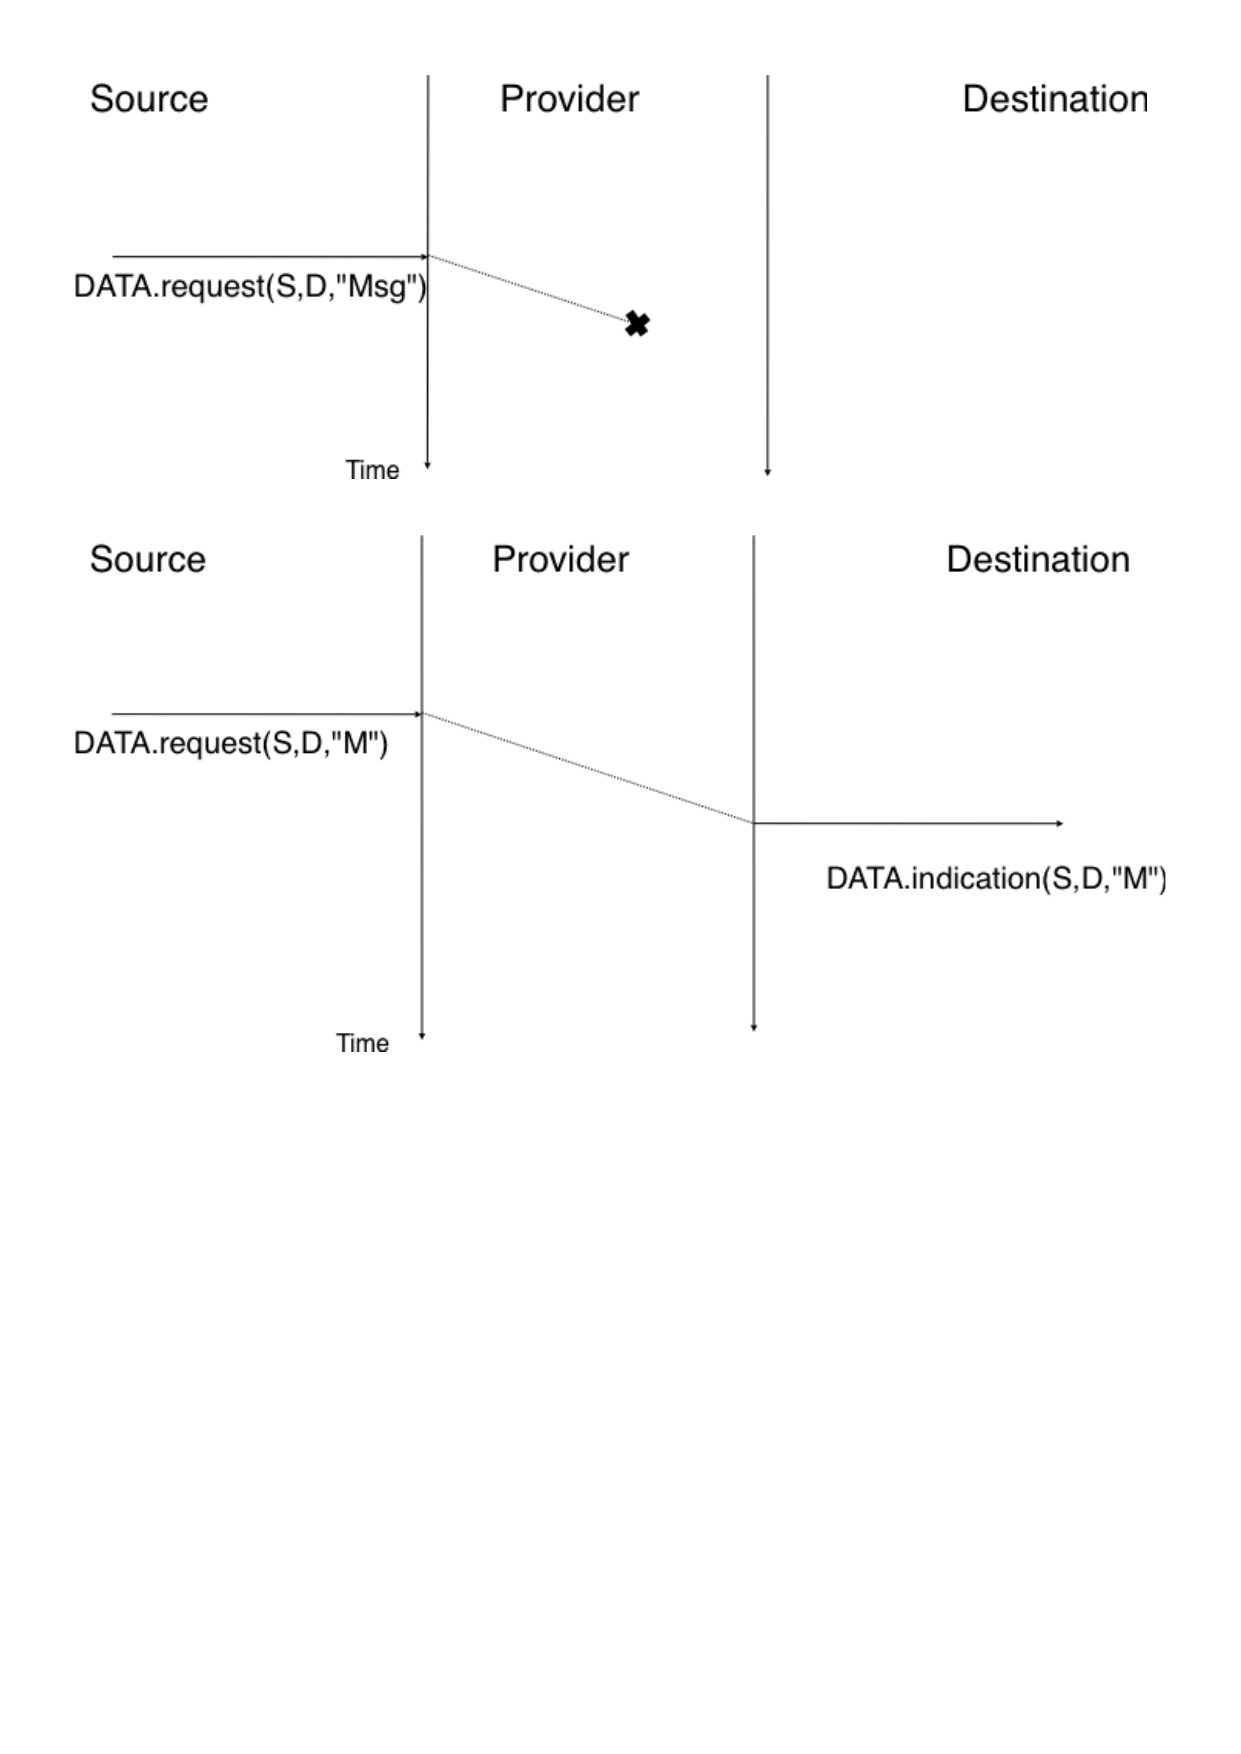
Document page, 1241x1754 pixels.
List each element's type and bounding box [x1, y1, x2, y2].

picture [75, 75, 1147, 479]
picture [75, 535, 1166, 1052]
